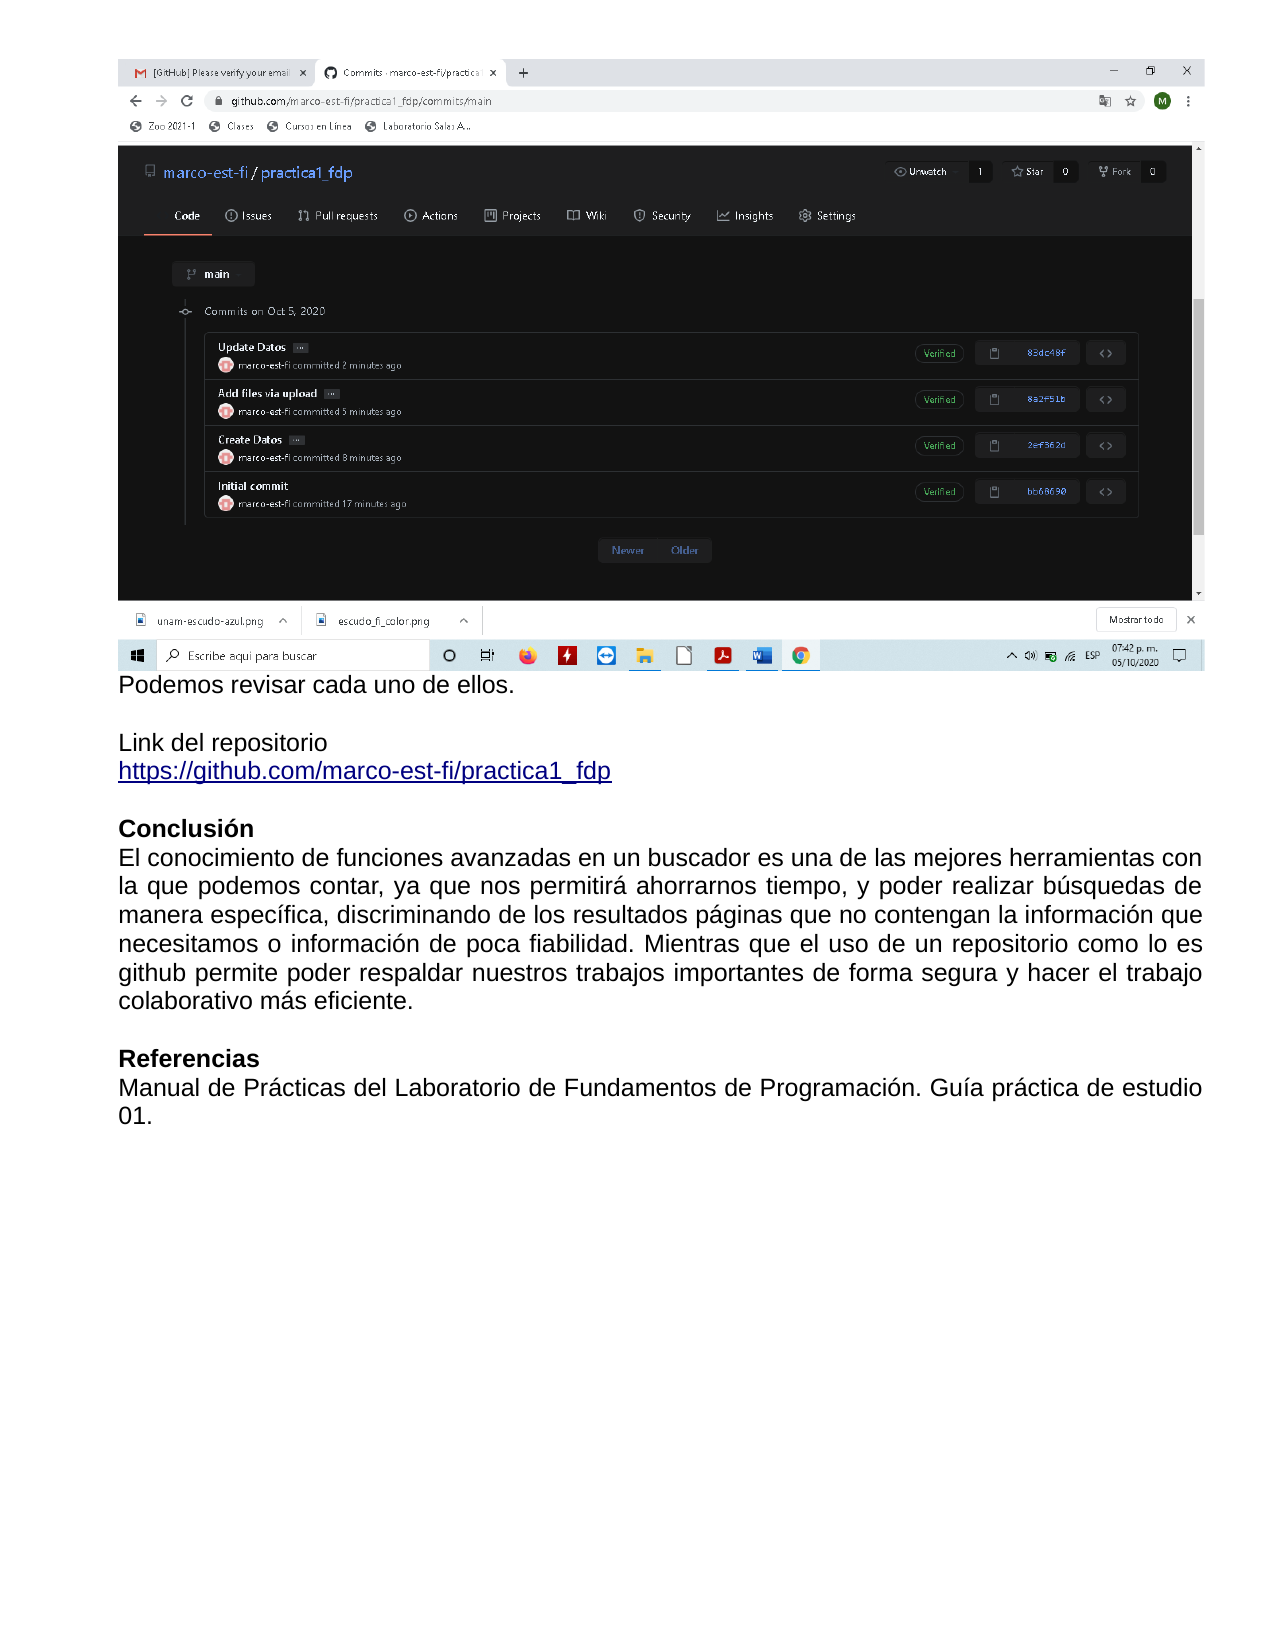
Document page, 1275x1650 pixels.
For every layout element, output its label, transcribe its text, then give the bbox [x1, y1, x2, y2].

text Manual de Prácticas del Laboratorio de Fundamentos de Programación. Guía práctica de estudio 01. [118, 1073, 1205, 1130]
text Podemos revisar cada uno de ellos. [118, 671, 1205, 699]
text https://github.com/marco-est-fi/practica1_fdp [118, 756, 1205, 785]
text Referencias [118, 1044, 1205, 1073]
text Conclusión [118, 814, 1205, 843]
text Link del repositorio [118, 728, 1205, 756]
text El conocimiento de funciones avanzadas en un buscador es una de las mejores herramientas con la que podemos contar, ya que nos permitirá ahorrarnos tiempo, y poder realizar búsquedas de manera específica, discriminando de los resultados páginas que no contengan la información que necesitamos o información de poca fiabilidad. Mientras que el uso de un repositorio como lo es github permite poder respaldar nuestros trabajos importantes de forma segura y hacer el trabajo colaborativo más eficiente. [118, 843, 1205, 1015]
